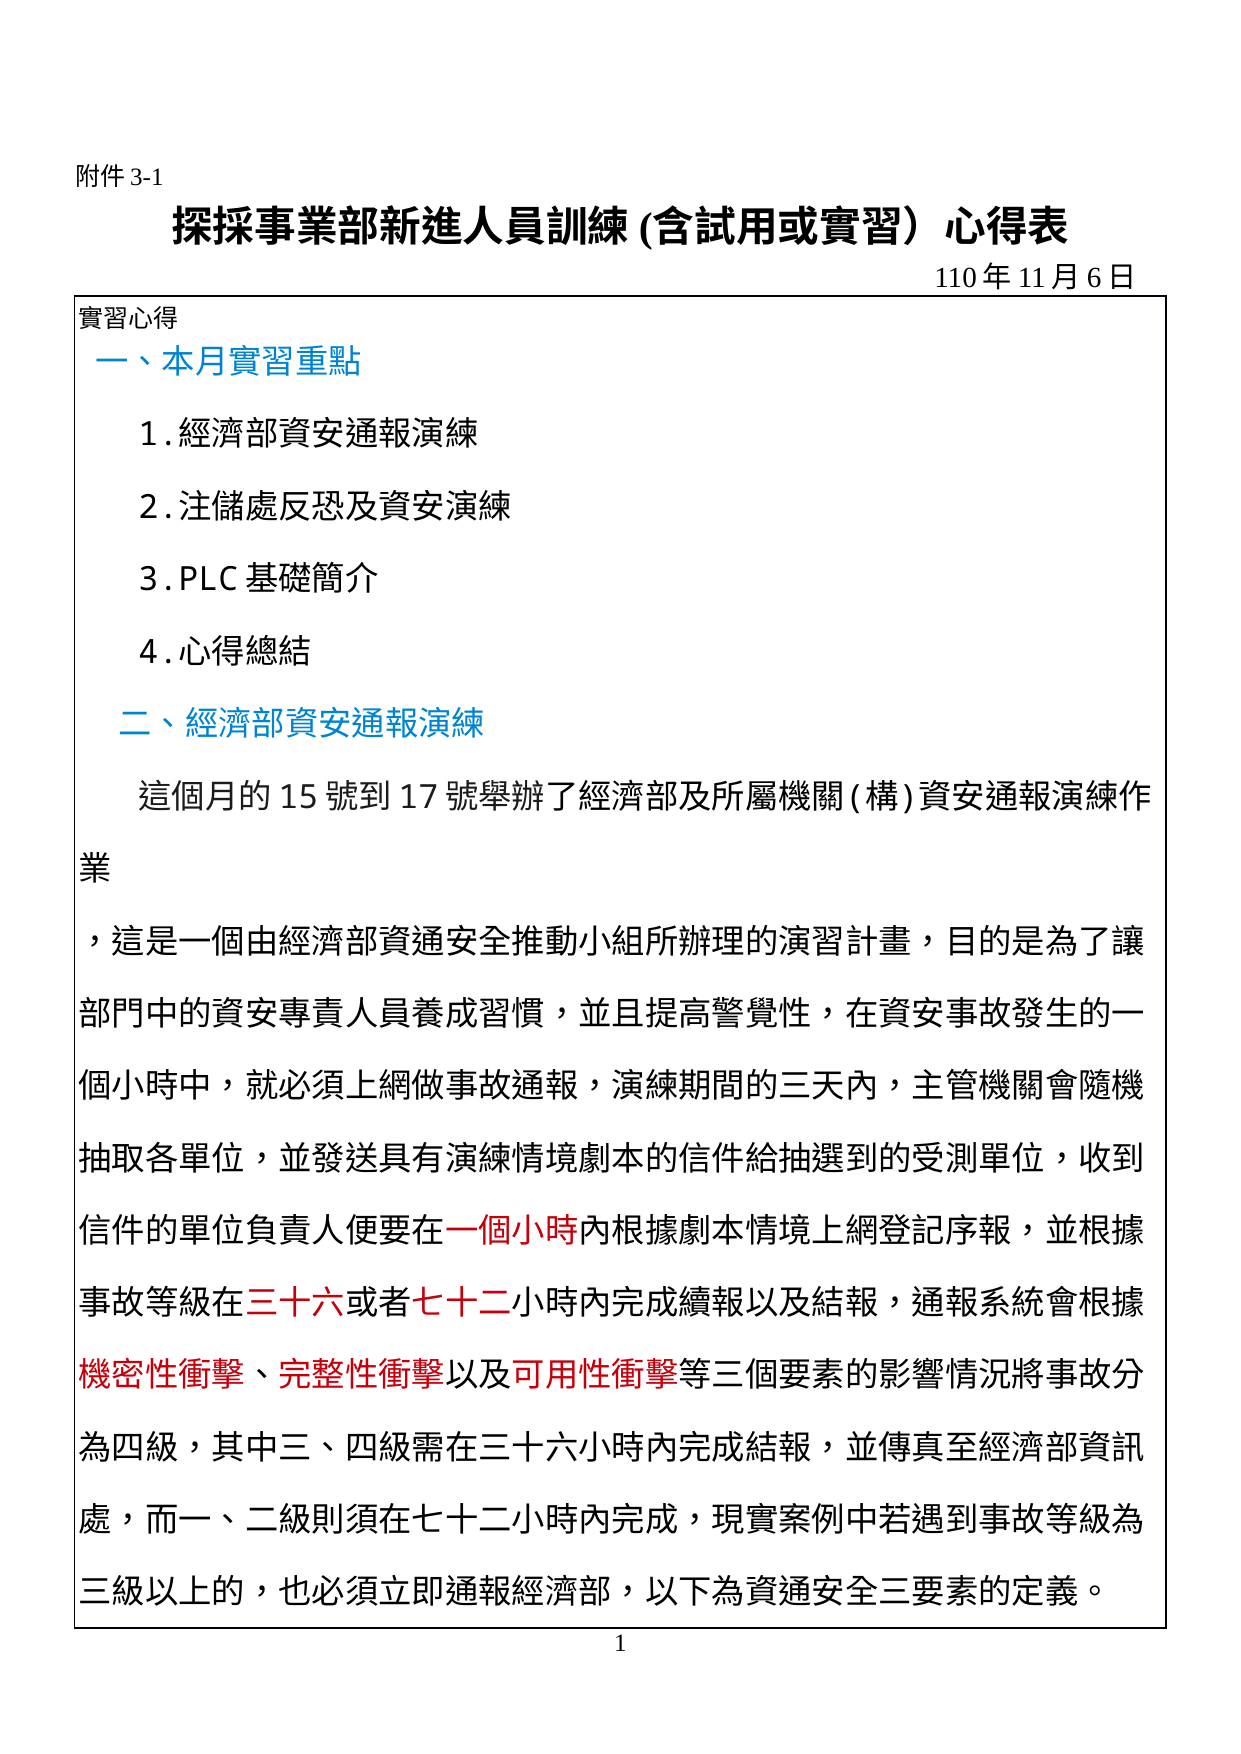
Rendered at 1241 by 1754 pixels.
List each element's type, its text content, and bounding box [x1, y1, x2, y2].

text 110年11月6日 [75, 253, 1136, 295]
text 1 [75, 1629, 1165, 1657]
text 附件3-1 [75, 157, 1165, 193]
text 探採事業部新進人員訓練 (含試用或實習）心得表 [75, 193, 1165, 253]
table_header 實習心得 一、本月實習重點 1.經濟部資安通報演練 2.注儲處反恐及資安演練 3.PLC基礎簡介 4.心得總結 二、經濟部資安通報演練 這個月的15號到17號舉辦了經濟部及所屬機關(構)資安通報演練作業 ，這是一個由經濟部資通安全推動小組所辦理的演習計畫，目的是為了讓部門中的資安專責人員養成習慣，並且提高警覺性，在資安事故發生的一個小時中，就必須上網做事故通報，演練期間的三天內，主管機關會隨機抽取各單位，並發送具有演練情境劇本的信件給抽選到的受測單位，收到信件的單位負責人便要在一個小時內根據劇本情境上網登記序報，並根據事故等級在三十六或者七十二小時內完成續報以及結報，通報系統會根據機密性衝擊、完整性衝擊以及可用性衝擊等三個要素的影響情況將事故分為四級，其中三、四級需在三十六小時內完成結報，並傳真至經濟部資訊處，而一、二級則須在七十二小時內完成，現實案例中若遇到事故等級為三級以上的，也必須立即通報經濟部，以下為資通安全三要素的定義。 ◎機密性:資料不得被未經授權之個人、實體或程序所取得或揭露的特性。 ◎完整性:對資產之精確與完整安全保證的特性。 ◎可用性:已授權實體在需要時可存取與使用之特性。 [75, 297, 1165, 1627]
